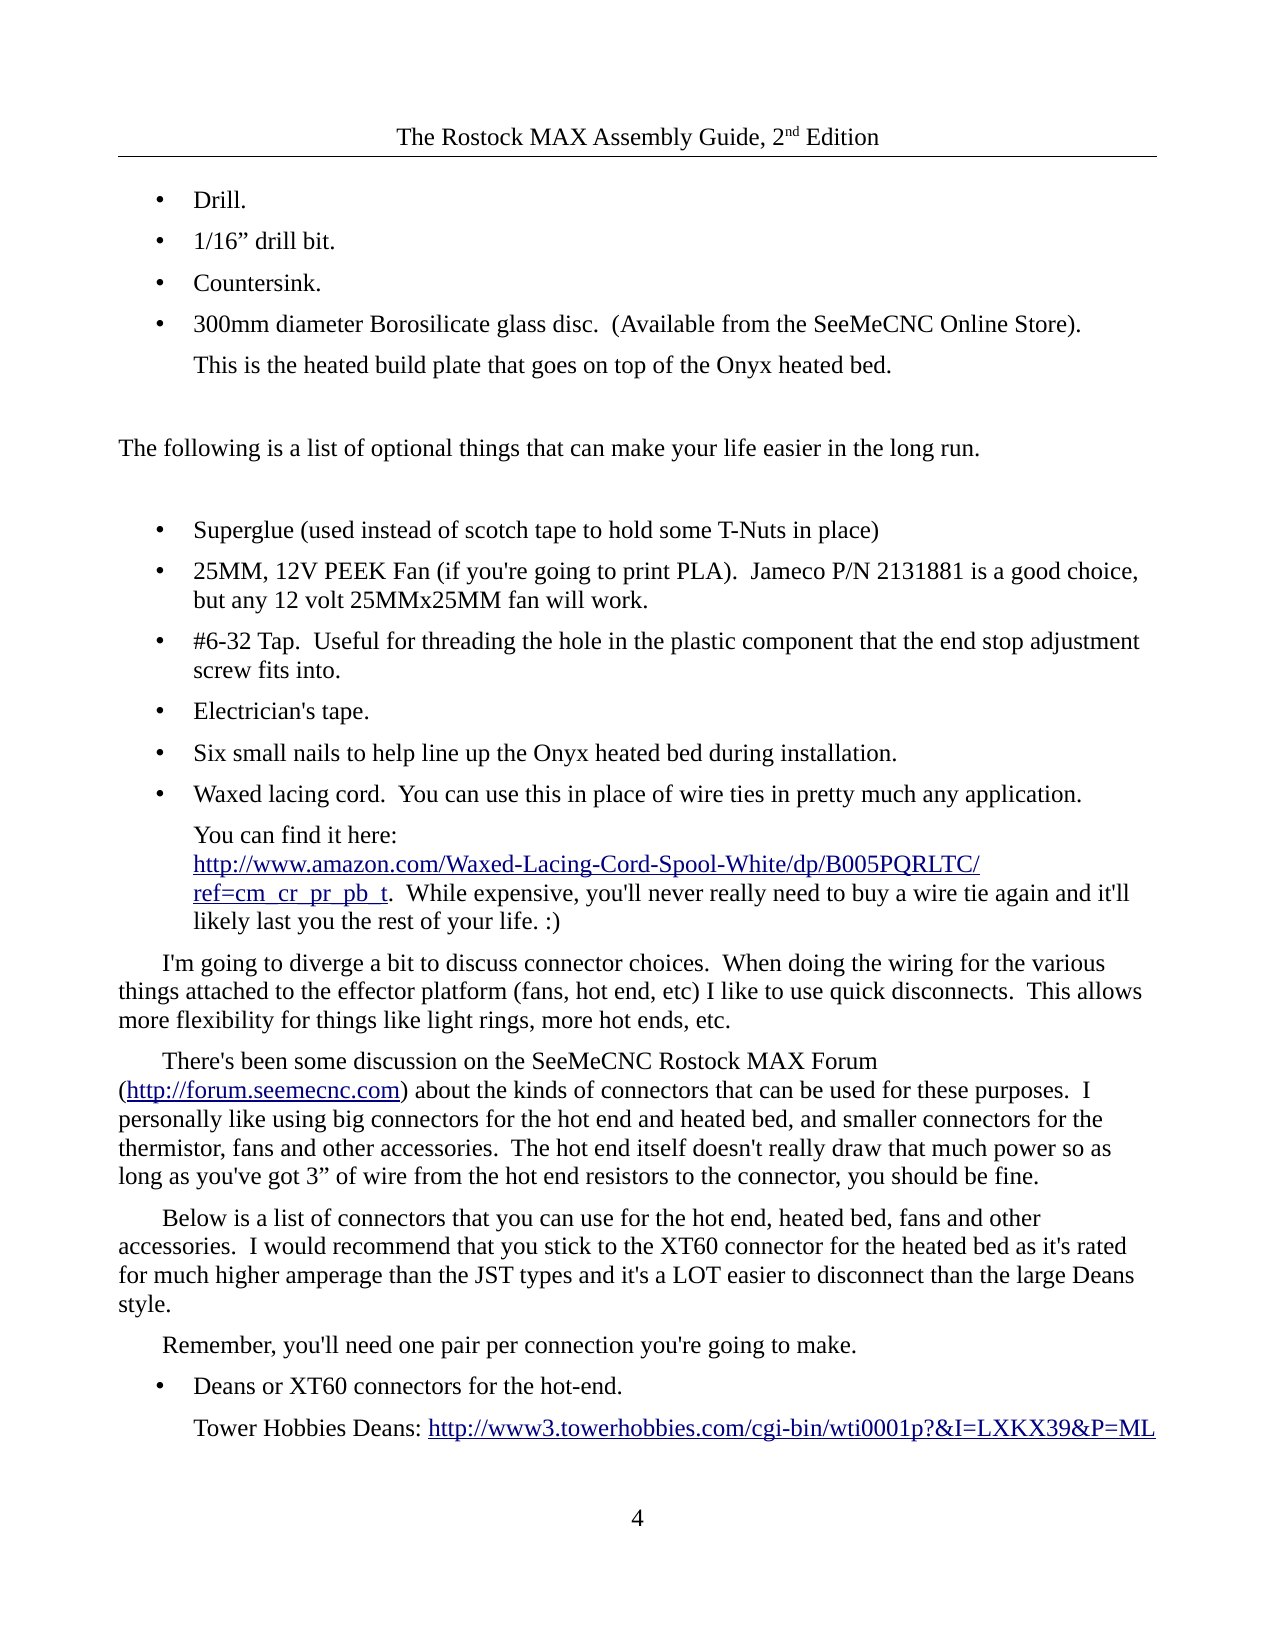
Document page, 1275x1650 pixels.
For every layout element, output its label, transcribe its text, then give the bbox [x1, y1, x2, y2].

list Electrician's tape. [156, 696, 1157, 725]
list This is the heated build plate that goes on top of the Onyx heated bed. [156, 350, 1157, 379]
list You can find it here: http://www.amazon.com/Waxed-Lacing-Cord-Spool-White/dp/B005PQRLTC/ref=cm_cr_pr_pb_t. While expensive, you'll never really need to buy a wire tie again and it'll likely last you the rest of your life. :) [156, 820, 1157, 935]
list Tower Hobbies Deans: http://www3.towerhobbies.com/cgi-bin/wti0001p?&I=LXKX39&P=ML [156, 1413, 1157, 1441]
text Remember, you'll need one pair per connection you're going to make. [118, 1330, 1157, 1359]
list Six small nails to help line up the Onyx heated bed during installation. [156, 738, 1157, 766]
list Deans or XT60 connectors for the hot-end. [156, 1371, 1157, 1400]
list Countersink. [156, 268, 1157, 296]
text I'm going to diverge a bit to discuss connector choices. When doing the wiring for the various things attached to the effector platform (fans, hot end, etc) I like to use quick disconnects. This allows more flexibility for things like light rings, more hot ends, etc. [118, 948, 1157, 1034]
text Below is a list of connectors that you can use for the hot end, heated bed, fans and other accessories. I would recommend that you stick to the XT60 connector for the heated bed as it's rated for much higher amperage than the JST types and it's a LOT easier to disconnect than the large Deans style. [118, 1203, 1157, 1318]
list 300mm diameter Borosilicate glass disc. (Available from the SeeMeCNC Online Store). [156, 309, 1157, 338]
list 1/16” drill bit. [156, 226, 1157, 255]
text The following is a list of optional things that can make your life easier in the long run. [118, 433, 1157, 461]
list #6-32 Tap. Useful for threading the hole in the plastic component that the end stop adjustment screw fits into. [156, 626, 1157, 684]
list Superglue (used instead of scotch tape to hold some T-Nuts in place) [156, 515, 1157, 544]
list 25MM, 12V PEEK Fan (if you're going to print PLA). Jameco P/N 2131881 is a good choice, but any 12 volt 25MMx25MM fan will work. [156, 556, 1157, 614]
text There's been some discussion on the SeeMeCNC Rostock MAX Forum (http://forum.seemecnc.com) about the kinds of connectors that can be used for these purposes. I personally like using big connectors for the hot end and heated bed, and smaller connectors for the thermistor, fans and other accessories. The hot end itself doesn't really draw that much power so as long as you've got 3” of wire from the hot end resistors to the connector, you should be fine. [118, 1046, 1157, 1190]
list Waxed lacing cord. You can use this in place of wire ties in pretty much any application. [156, 779, 1157, 808]
list Drill. [156, 185, 1157, 214]
